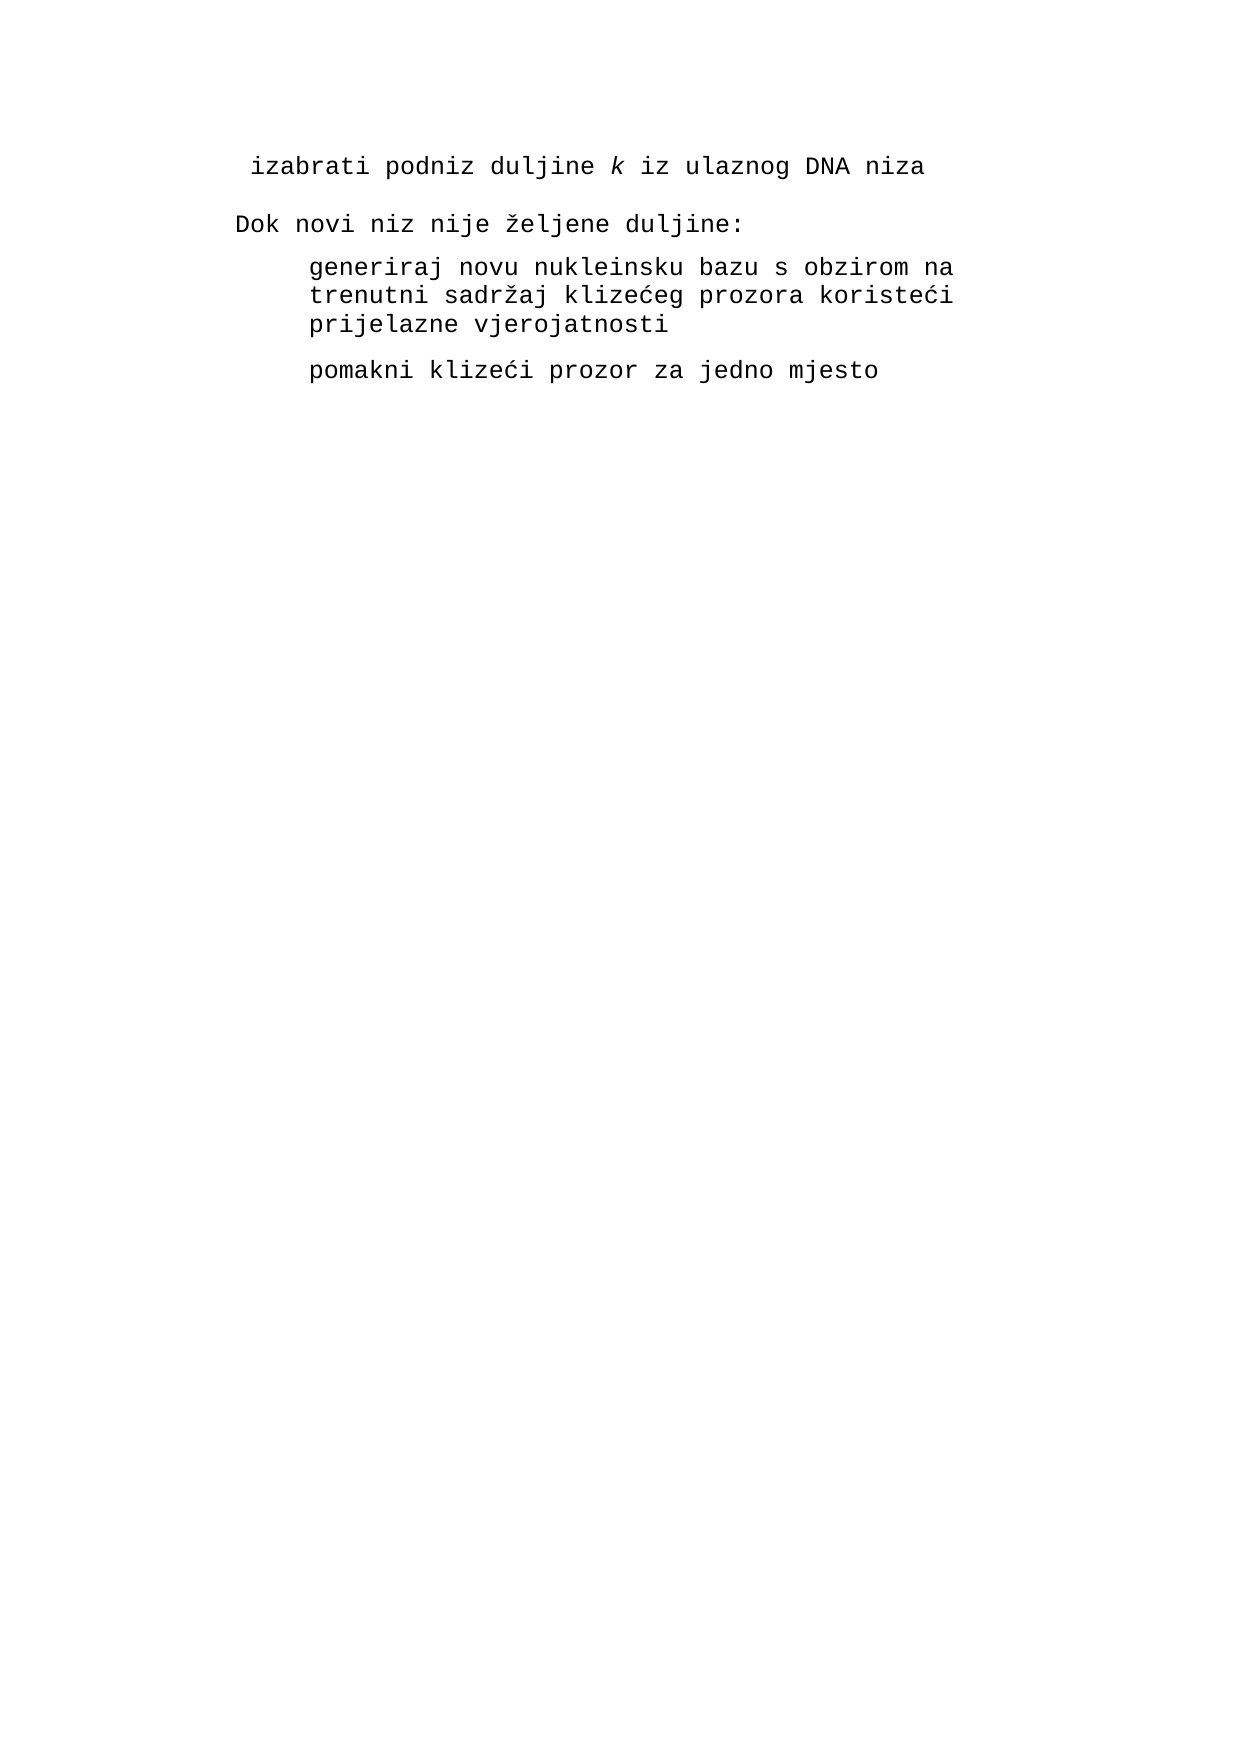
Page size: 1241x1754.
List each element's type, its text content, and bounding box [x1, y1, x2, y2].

table_header izabrati podniz duljine k iz ulaznog DNA niza Dok novi niz nije željene duljine: generiraj novu nukleinsku bazu s obzirom na trenutni sadržaj klizećeg prozora koristeći prijelazne vjerojatnosti pomakni klizeći prozor za jedno mjesto [176, 148, 1094, 391]
